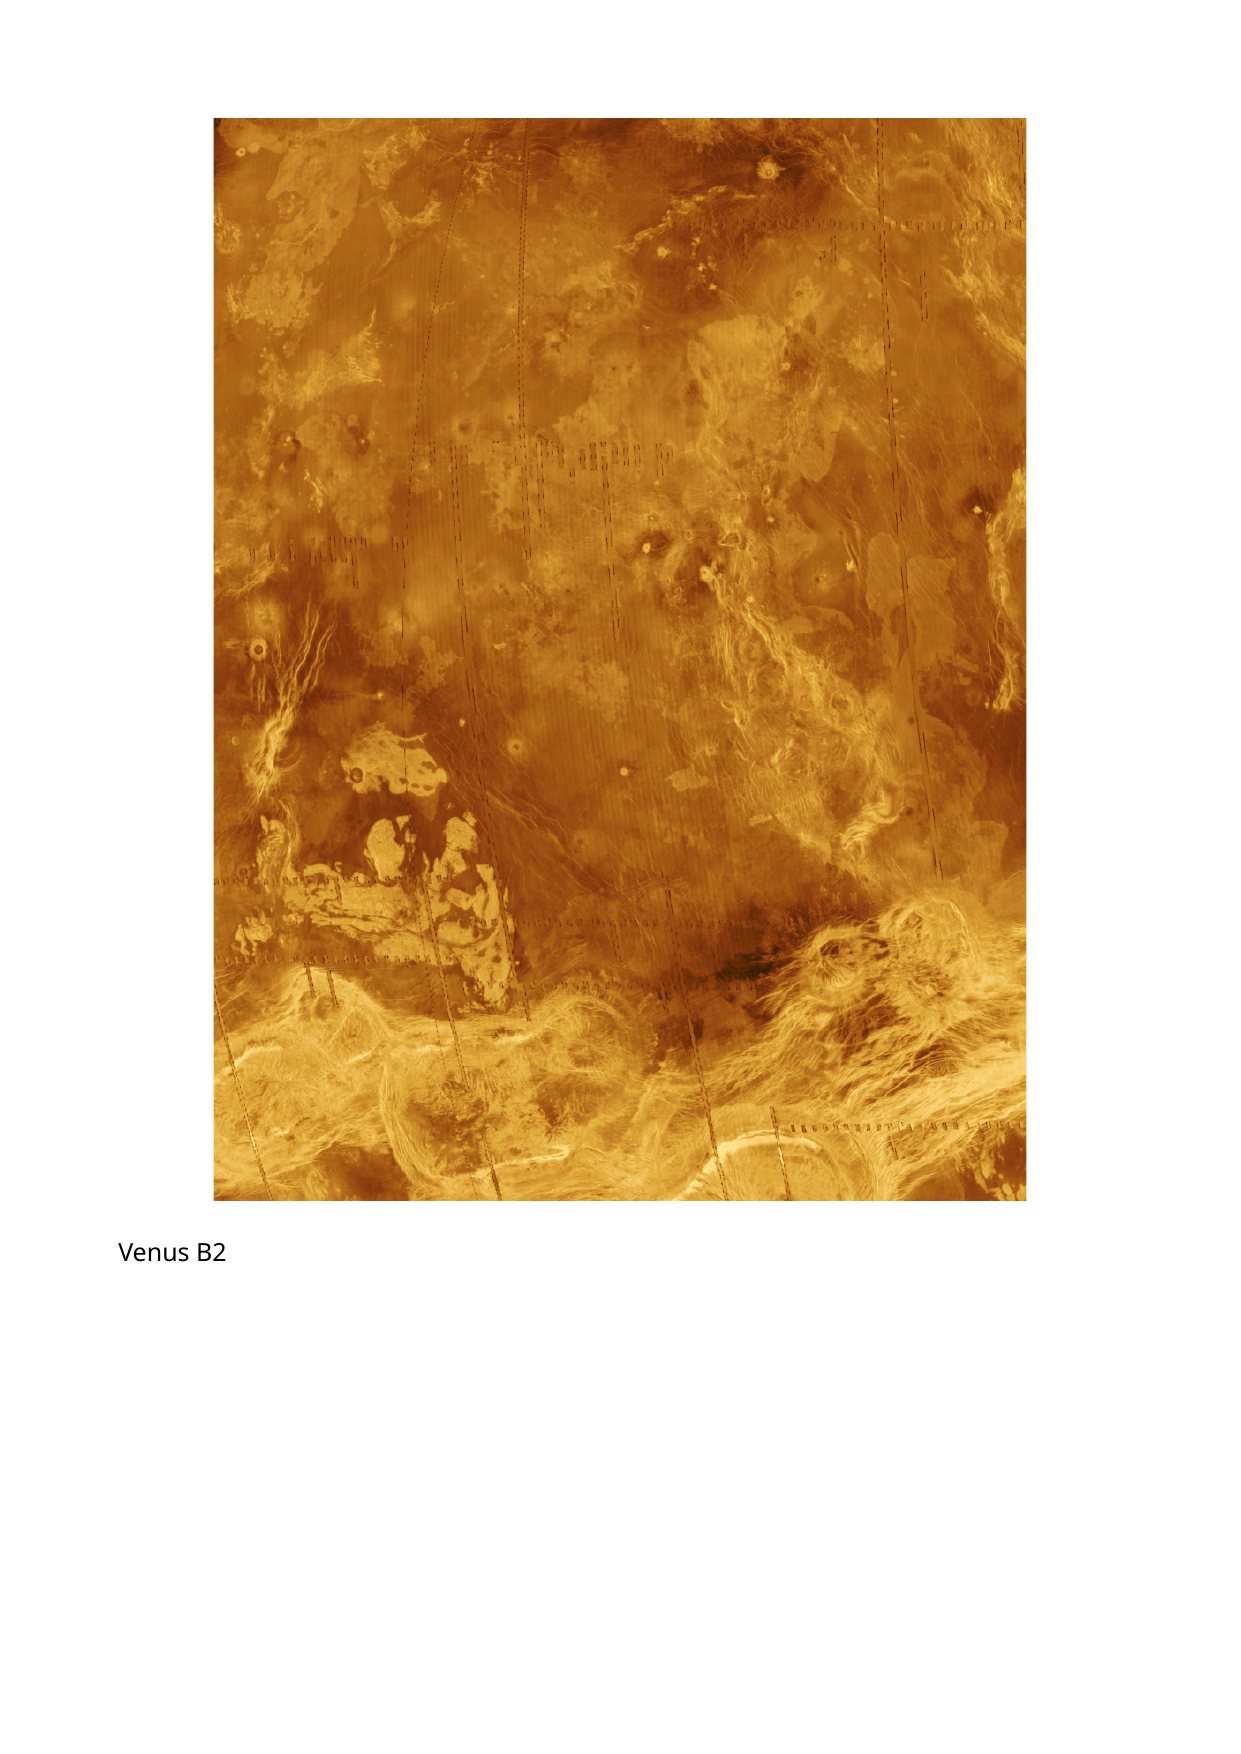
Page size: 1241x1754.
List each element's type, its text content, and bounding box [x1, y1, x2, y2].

text Venus B2 [118, 1234, 1122, 1269]
picture [213, 118, 1027, 1201]
